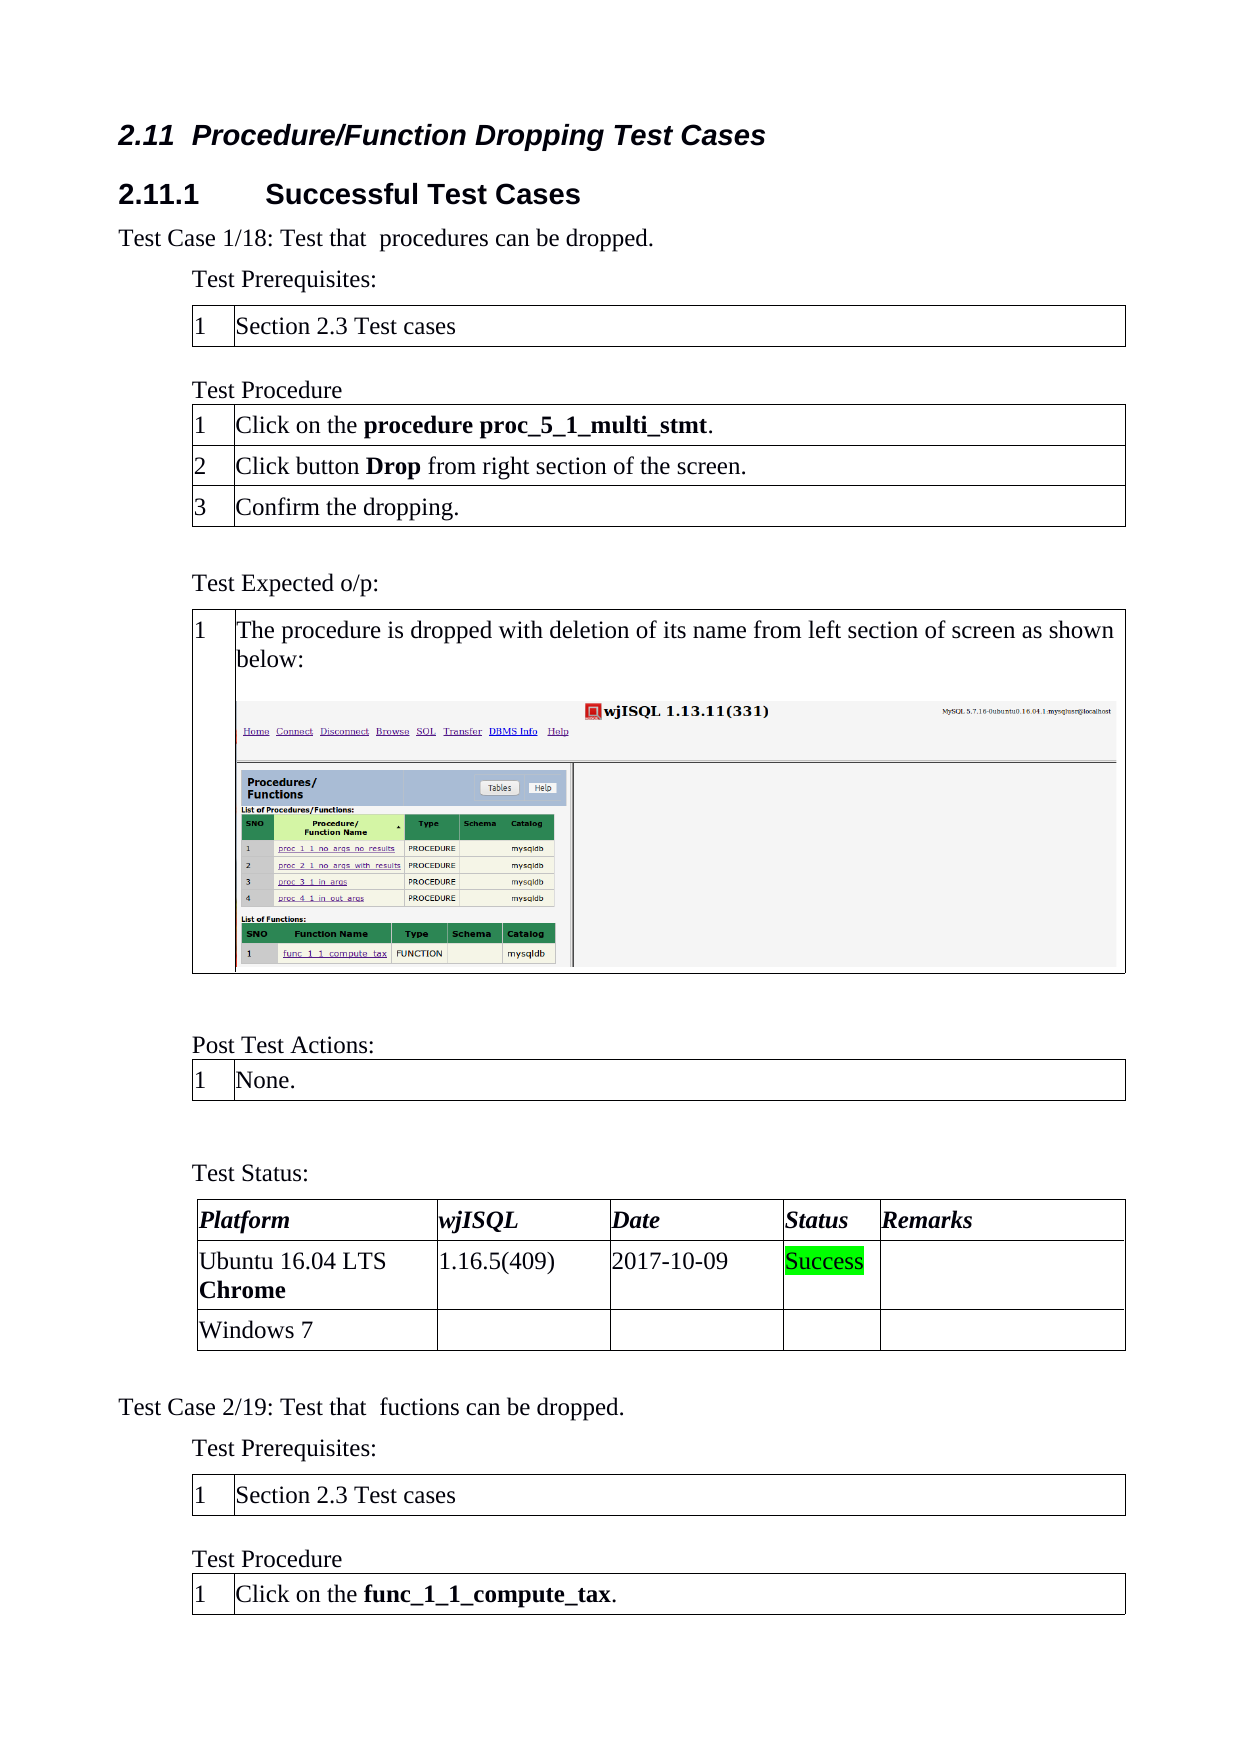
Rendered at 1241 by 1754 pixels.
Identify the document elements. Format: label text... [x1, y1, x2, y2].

table_header Section 2.3 Test cases [235, 306, 1125, 346]
table_header Remarks [881, 1200, 1125, 1240]
text Test Case 1/18: Test that procedures can be dropped. [118, 223, 1122, 251]
table_header 1 [193, 306, 234, 346]
table_header Status [784, 1200, 880, 1240]
text Test Prerequisites: [118, 1433, 1122, 1462]
text Post Test Actions: [118, 1030, 1122, 1059]
table_cell 3 [193, 486, 234, 526]
table_cell [881, 1240, 1125, 1309]
table_header 1 [193, 405, 234, 445]
text Test Prerequisites: [118, 264, 1122, 293]
table_cell [611, 1310, 783, 1350]
table_header Click on the func_1_1_compute_tax. [235, 1574, 1125, 1614]
table_cell [881, 1309, 1125, 1350]
table_cell Success [784, 1241, 880, 1309]
table_cell 1.16.5(409) [438, 1241, 610, 1309]
text Test Procedure [118, 1544, 1122, 1573]
table_cell Confirm the dropping. [235, 486, 1125, 526]
table_header Click on the procedure proc_5_1_multi_stmt. [235, 405, 1125, 445]
text Test Procedure [118, 375, 1122, 404]
table_header wjISQL [438, 1200, 610, 1240]
table_cell Click button Drop from right section of the screen. [235, 446, 1125, 485]
table_header Section 2.3 Test cases [235, 1475, 1125, 1515]
table_cell [784, 1310, 880, 1350]
text Test Case 2/19: Test that fuctions can be dropped. [118, 1392, 1122, 1421]
text Test Expected o/p: [118, 568, 1122, 597]
table_header Date [611, 1200, 783, 1240]
table_cell Ubuntu 16.04 LTS Chrome [198, 1241, 437, 1309]
subtitle Successful Test Cases [118, 177, 1122, 210]
table_cell 2017-10-09 [611, 1241, 783, 1309]
table_header 1 [193, 1475, 234, 1515]
table_cell [438, 1310, 610, 1350]
subtitle Procedure/Function Dropping Test Cases [118, 118, 1122, 152]
text Test Status: [118, 1158, 1122, 1187]
table_header 1 [193, 610, 235, 972]
table_header 1 [193, 1060, 234, 1100]
table_cell Windows 7 [198, 1310, 437, 1350]
table_header 1 [193, 1574, 234, 1614]
table_header The procedure is dropped with deletion of its name from left section of screen as shown below: [236, 610, 1125, 972]
table_header None. [235, 1060, 1125, 1100]
table_cell 2 [193, 446, 234, 485]
table_header Platform [198, 1200, 437, 1240]
picture [236, 701, 1117, 967]
